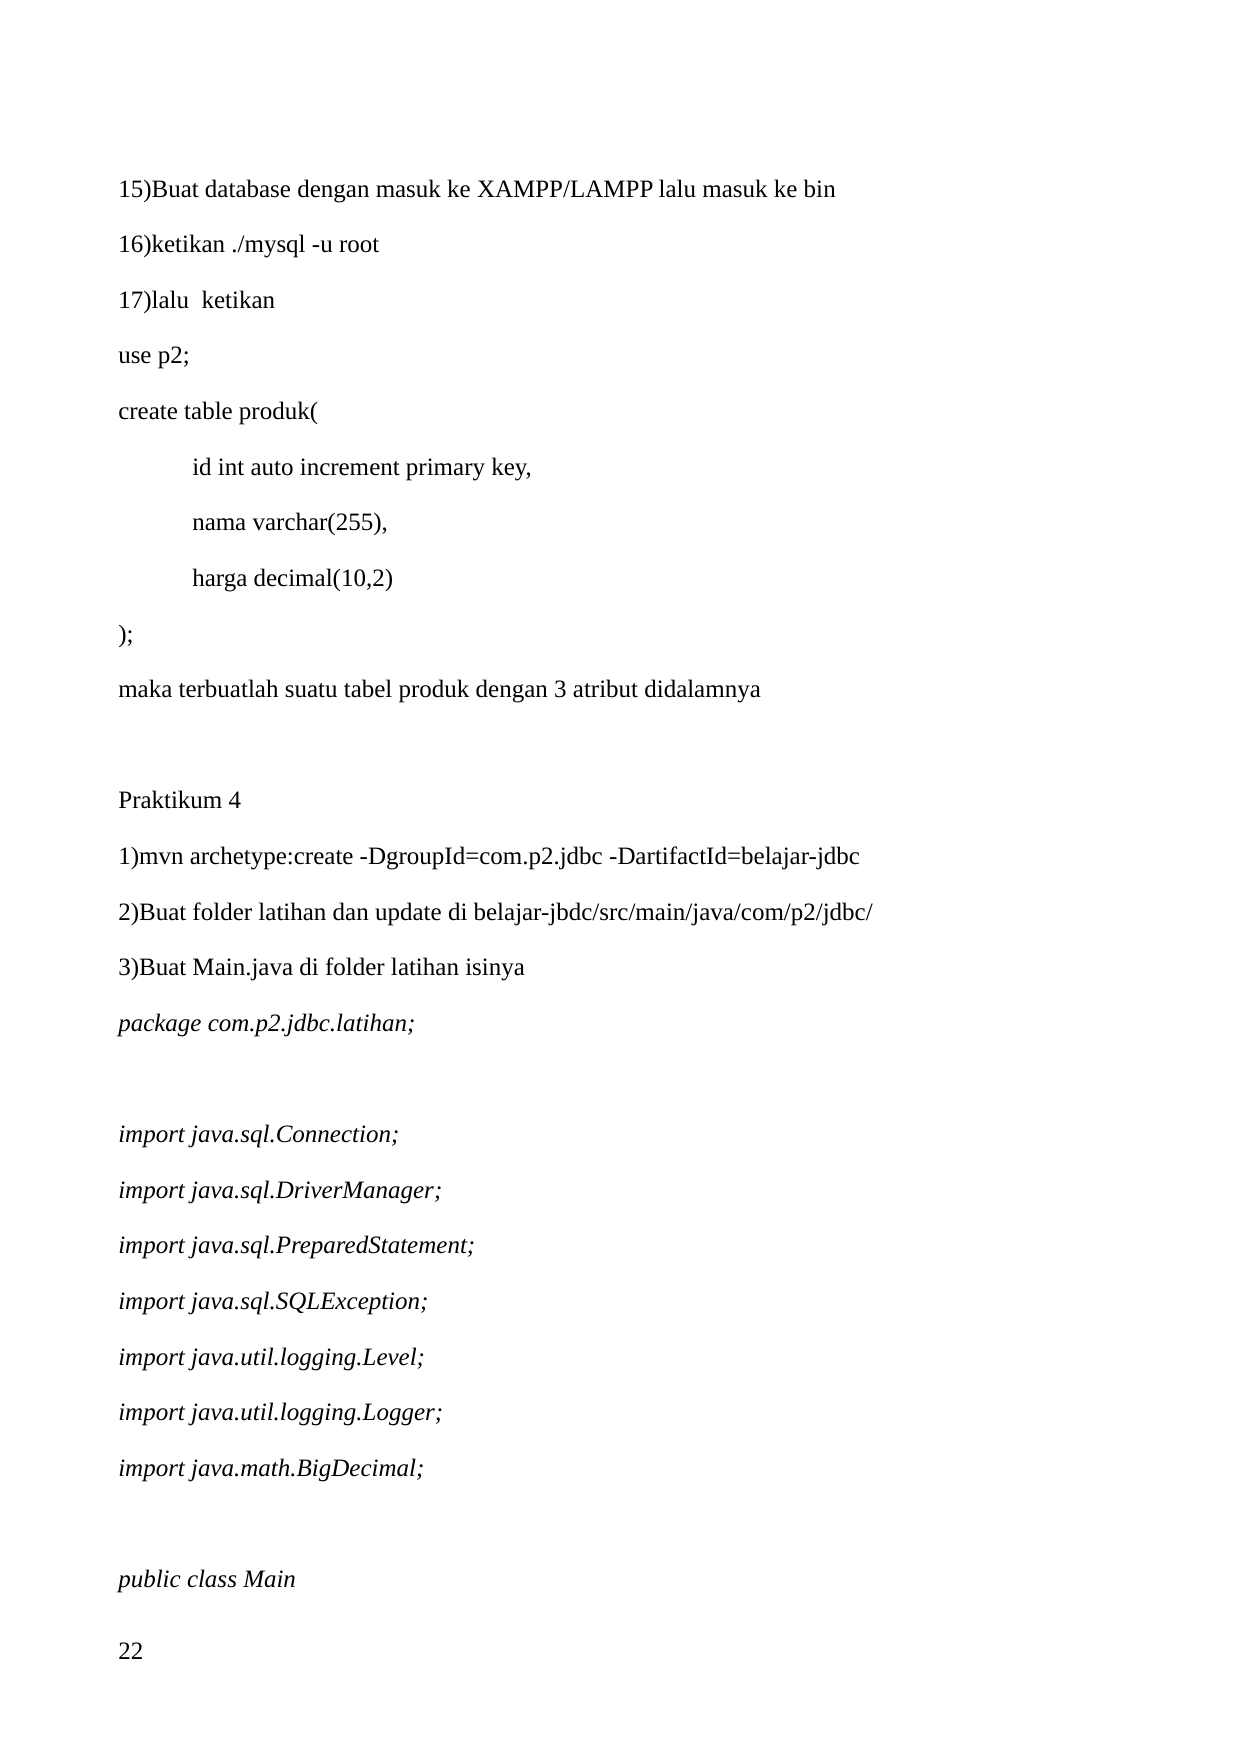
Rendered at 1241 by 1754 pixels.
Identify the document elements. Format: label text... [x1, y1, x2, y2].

text create table produk( [118, 396, 1122, 425]
list mvn archetype:create -DgroupId=com.p2.jdbc -DartifactId=belajar-jdbc [118, 841, 1122, 870]
text import java.sql.PreparedStatement; [118, 1231, 1122, 1259]
text import java.math.BigDecimal; [118, 1453, 1122, 1482]
text harga decimal(10,2) [118, 563, 1122, 592]
text import java.util.logging.Logger; [118, 1397, 1122, 1426]
list lalu ketikan [118, 285, 1122, 314]
text import java.sql.SQLException; [118, 1286, 1122, 1315]
text public class Main [118, 1564, 1122, 1593]
text nama varchar(255), [118, 507, 1122, 536]
text import java.util.logging.Level; [118, 1342, 1122, 1371]
list Buat Main.java di folder latihan isinya [118, 952, 1122, 981]
list Buat database dengan masuk ke XAMPP/LAMPP lalu masuk ke bin [118, 174, 1122, 202]
text import java.sql.DriverManager; [118, 1175, 1122, 1204]
text id int auto increment primary key, [118, 452, 1122, 481]
text use p2; [118, 341, 1122, 369]
list ketikan ./mysql -u root [118, 229, 1122, 258]
list Buat folder latihan dan update di belajar-jbdc/src/main/java/com/p2/jdbc/ [118, 897, 1122, 926]
text import java.sql.Connection; [118, 1119, 1122, 1148]
text maka terbuatlah suatu tabel produk dengan 3 atribut didalamnya [118, 674, 1122, 703]
text package com.p2.jdbc.latihan; [118, 1008, 1122, 1037]
text ); [118, 619, 1122, 647]
text Praktikum 4 [118, 786, 1122, 814]
